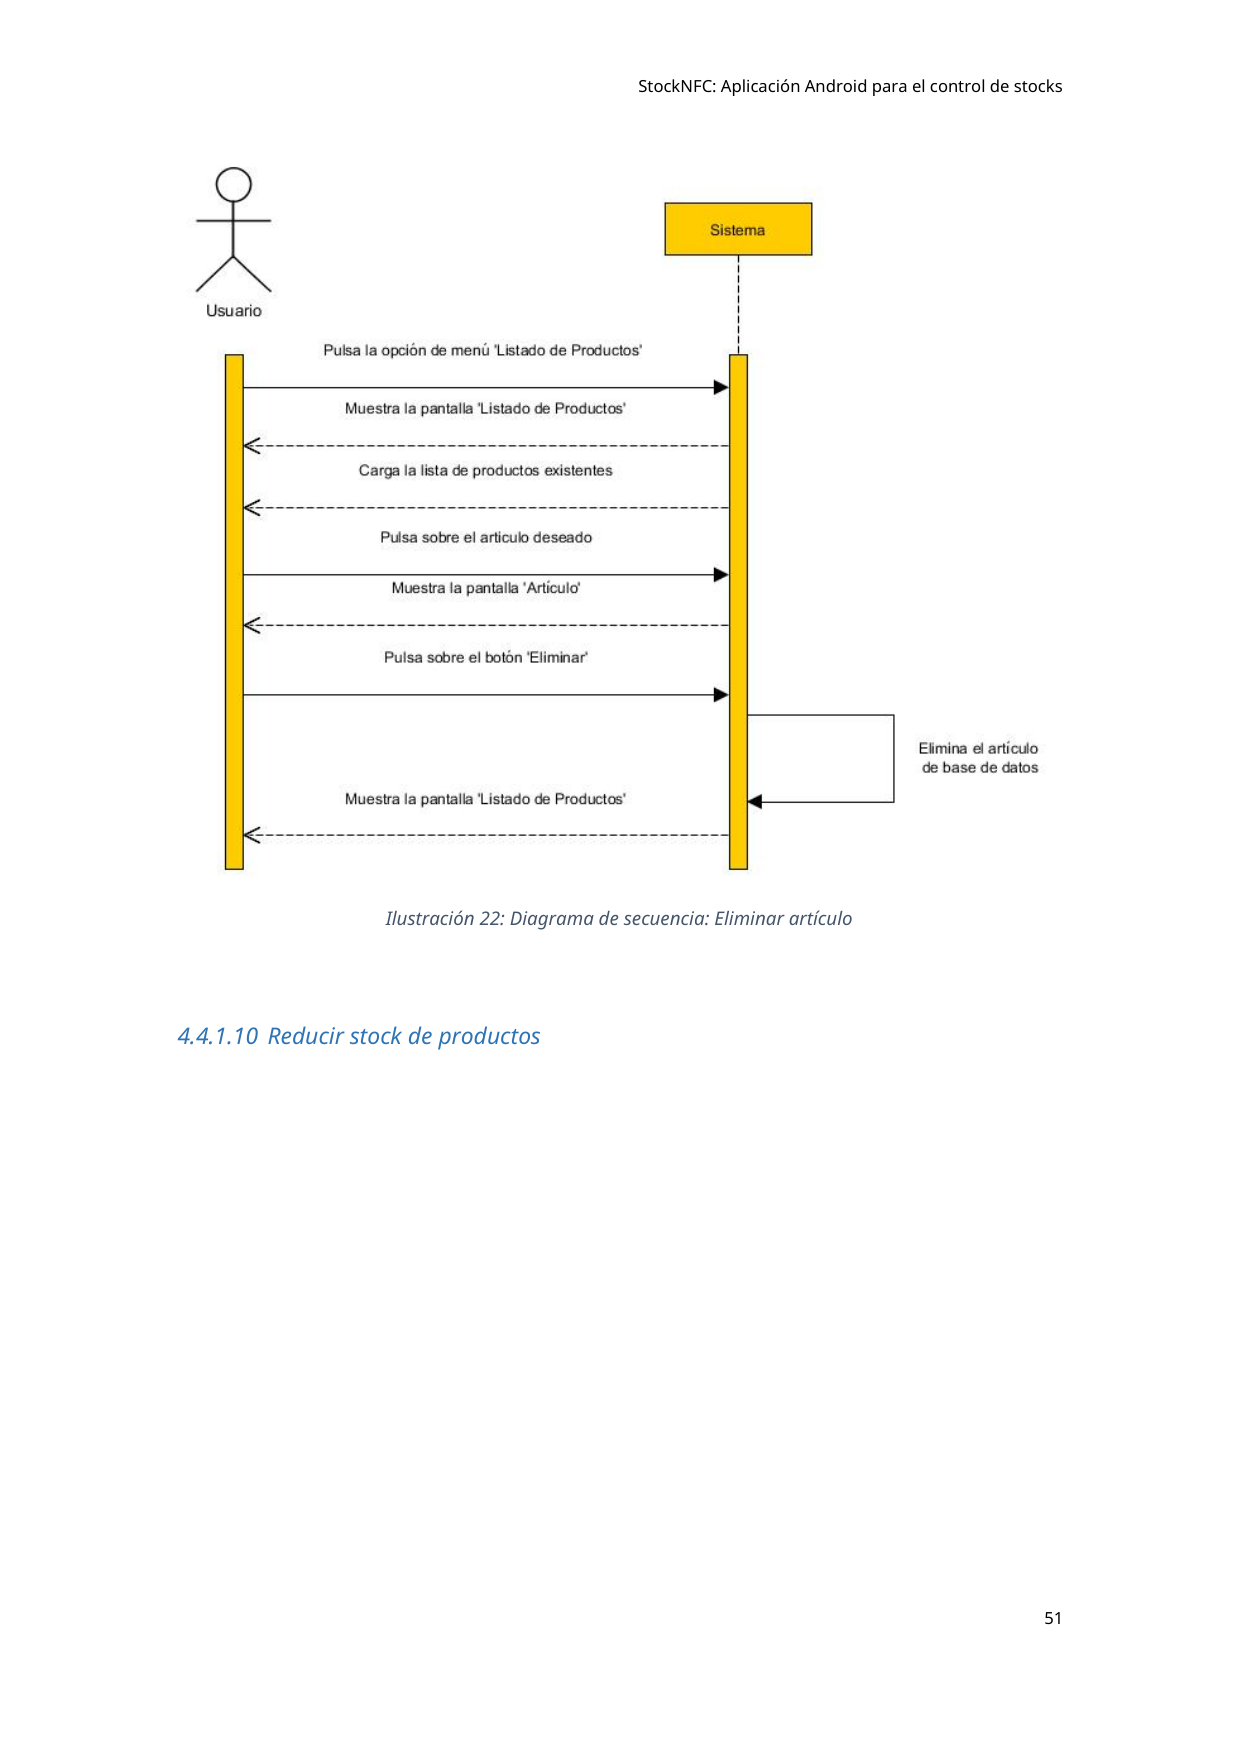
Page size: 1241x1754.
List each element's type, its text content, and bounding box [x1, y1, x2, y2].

text Ilustración 22: Diagrama de secuencia: Eliminar artículo [177, 905, 1063, 931]
subtitle Reducir stock de productos [177, 1020, 1063, 1051]
